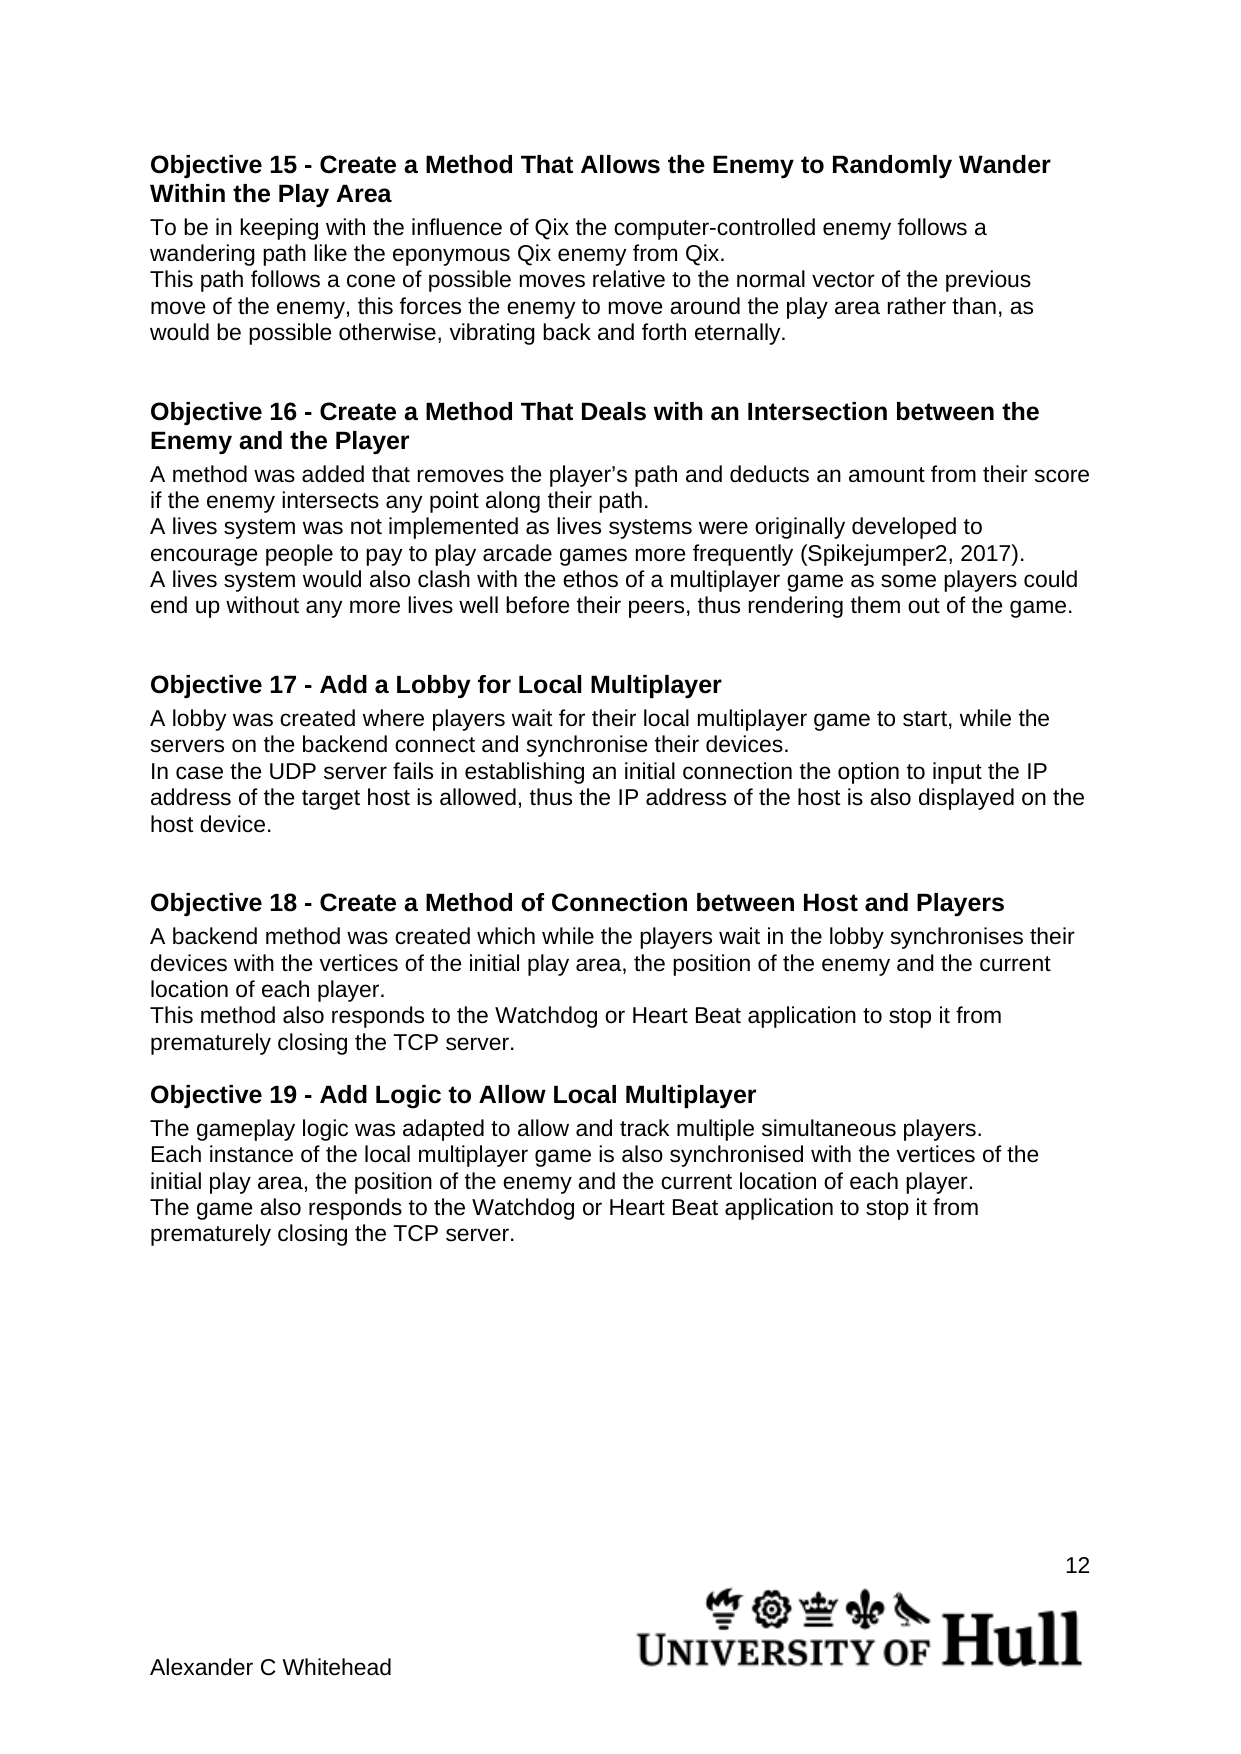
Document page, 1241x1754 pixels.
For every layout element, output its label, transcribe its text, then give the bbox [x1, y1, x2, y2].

text In case the UDP server fails in establishing an initial connection the option to input the IP address of the target host is allowed, thus the IP address of the host is also displayed on the host device. [150, 758, 1090, 837]
subtitle Objective 19 - Add Logic to Allow Local Multiplayer [150, 1080, 1090, 1109]
text A backend method was created which while the players wait in the lobby synchronises their devices with the vertices of the initial play area, the position of the enemy and the current location of each player. [150, 923, 1090, 1002]
text A lives system would also clash with the ethos of a multiplayer game as some players could end up without any more lives well before their peers, thus rendering them out of the game. [150, 566, 1090, 619]
text This method also responds to the Watchdog or Heart Beat application to stop it from prematurely closing the TCP server. [150, 1002, 1090, 1055]
text This path follows a cone of possible moves relative to the normal vector of the previous move of the enemy, this forces the enemy to move around the play area rather than, as would be possible otherwise, vibrating back and forth eternally. [150, 266, 1090, 346]
subtitle Objective 18 - Create a Method of Connection between Host and Players [150, 888, 1090, 917]
text The gameplay logic was adapted to allow and track multiple simultaneous players. [150, 1115, 1090, 1141]
subtitle Objective 15 - Create a Method That Allows the Enemy to Randomly Wander Within the Play Area [150, 150, 1090, 207]
text Each instance of the local multiplayer game is also synchronised with the vertices of the initial play area, the position of the enemy and the current location of each player. [150, 1141, 1090, 1194]
text A method was added that removes the player’s path and deducts an amount from their score if the enemy intersects any point along their path. [150, 461, 1090, 513]
text A lobby was created where players wait for their local multiplayer game to start, while the servers on the backend connect and synchronise their devices. [150, 705, 1090, 758]
text A lives system was not implemented as lives systems were originally developed to encourage people to pay to play arcade games more frequently [ CITATION Spi17 \l 2057 ]. [150, 513, 1090, 566]
text To be in keeping with the influence of Qix the computer-controlled enemy follows a wandering path like the eponymous Qix enemy from Qix. [150, 214, 1090, 266]
text The game also responds to the Watchdog or Heart Beat application to stop it from prematurely closing the TCP server. [150, 1194, 1090, 1247]
picture [630, 1578, 1091, 1676]
subtitle Objective 16 - Create a Method That Deals with an Intersection between the Enemy and the Player [150, 397, 1090, 454]
subtitle Objective 17 - Add a Lobby for Local Multiplayer [150, 670, 1090, 699]
